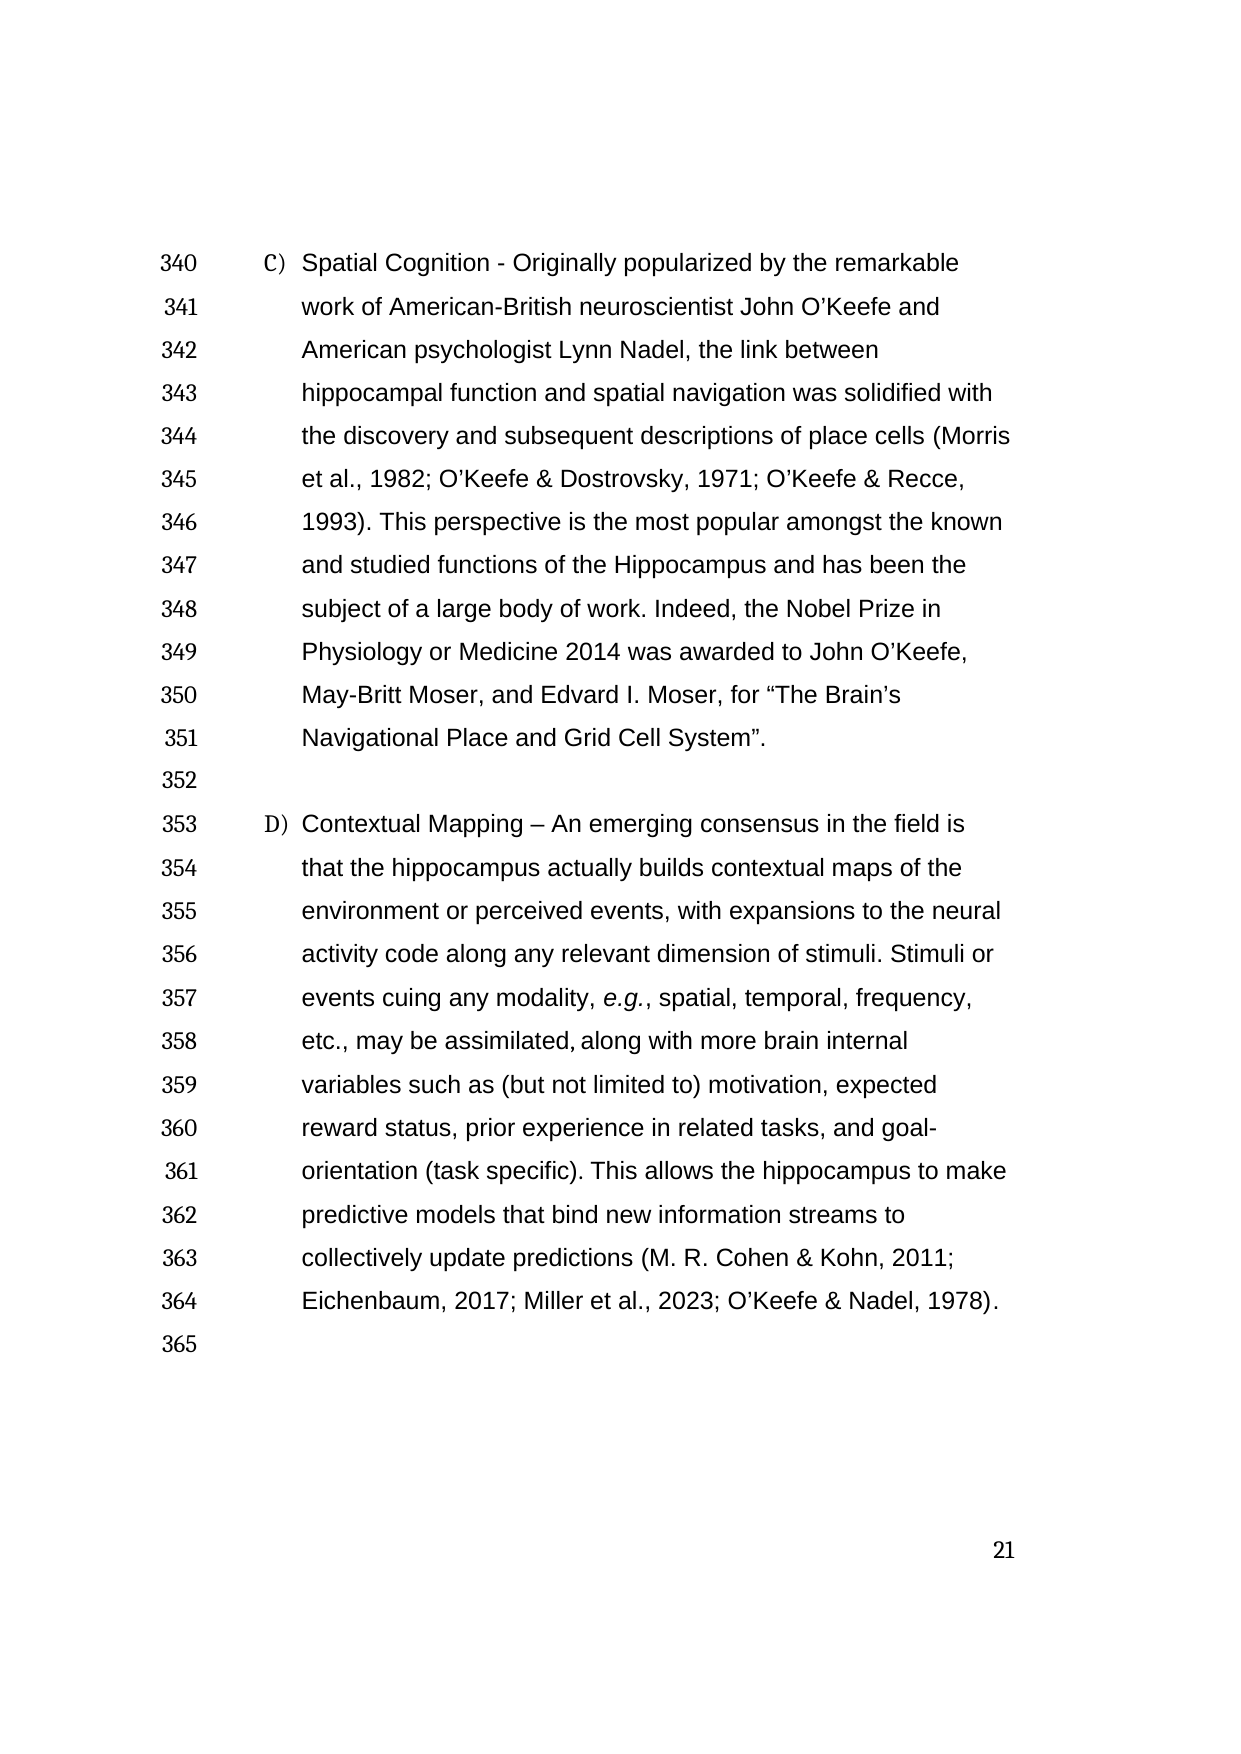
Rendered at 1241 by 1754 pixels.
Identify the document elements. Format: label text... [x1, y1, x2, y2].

list Spatial Cognition - Originally popularized by the remarkable work of American-British neuroscientist John O’Keefe and American psychologist Lynn Nadel, the link between hippocampal function and spatial navigation was solidified with the discovery and subsequent descriptions of place cells (Morris et al., 1982; O’Keefe & Dostrovsky, 1971; O’Keefe & Recce, 1993)⁠. This perspective is the most popular amongst the known and studied functions of the Hippocampus and has been the subject of a large body of work. Indeed, the Nobel Prize in Physiology or Medicine 2014 was awarded to John O’Keefe, May-Britt Moser, and Edvard I. Moser, for “The Brain’s Navigational Place and Grid Cell System”. [264, 248, 1014, 752]
list Contextual Mapping – An emerging consensus in the field is that the hippocampus actually builds contextual maps of the environment or perceived events, with expansions to the neural activity code along any relevant dimension of stimuli. Stimuli or events cuing any modality, e.g., spatial, temporal, frequency, etc., may be assimilated, along with more brain internal variables such as (but not limited to) motivation, expected reward status, prior experience in related tasks, and goal-orientation (task specific). This allows the hippocampus to make predictive models that bind new information streams to collectively update predictions (M. R. Cohen & Kohn, 2011; Eichenbaum, 2017; Miller et al., 2023; O’Keefe & Nadel, 1978)⁠. [264, 809, 1014, 1315]
